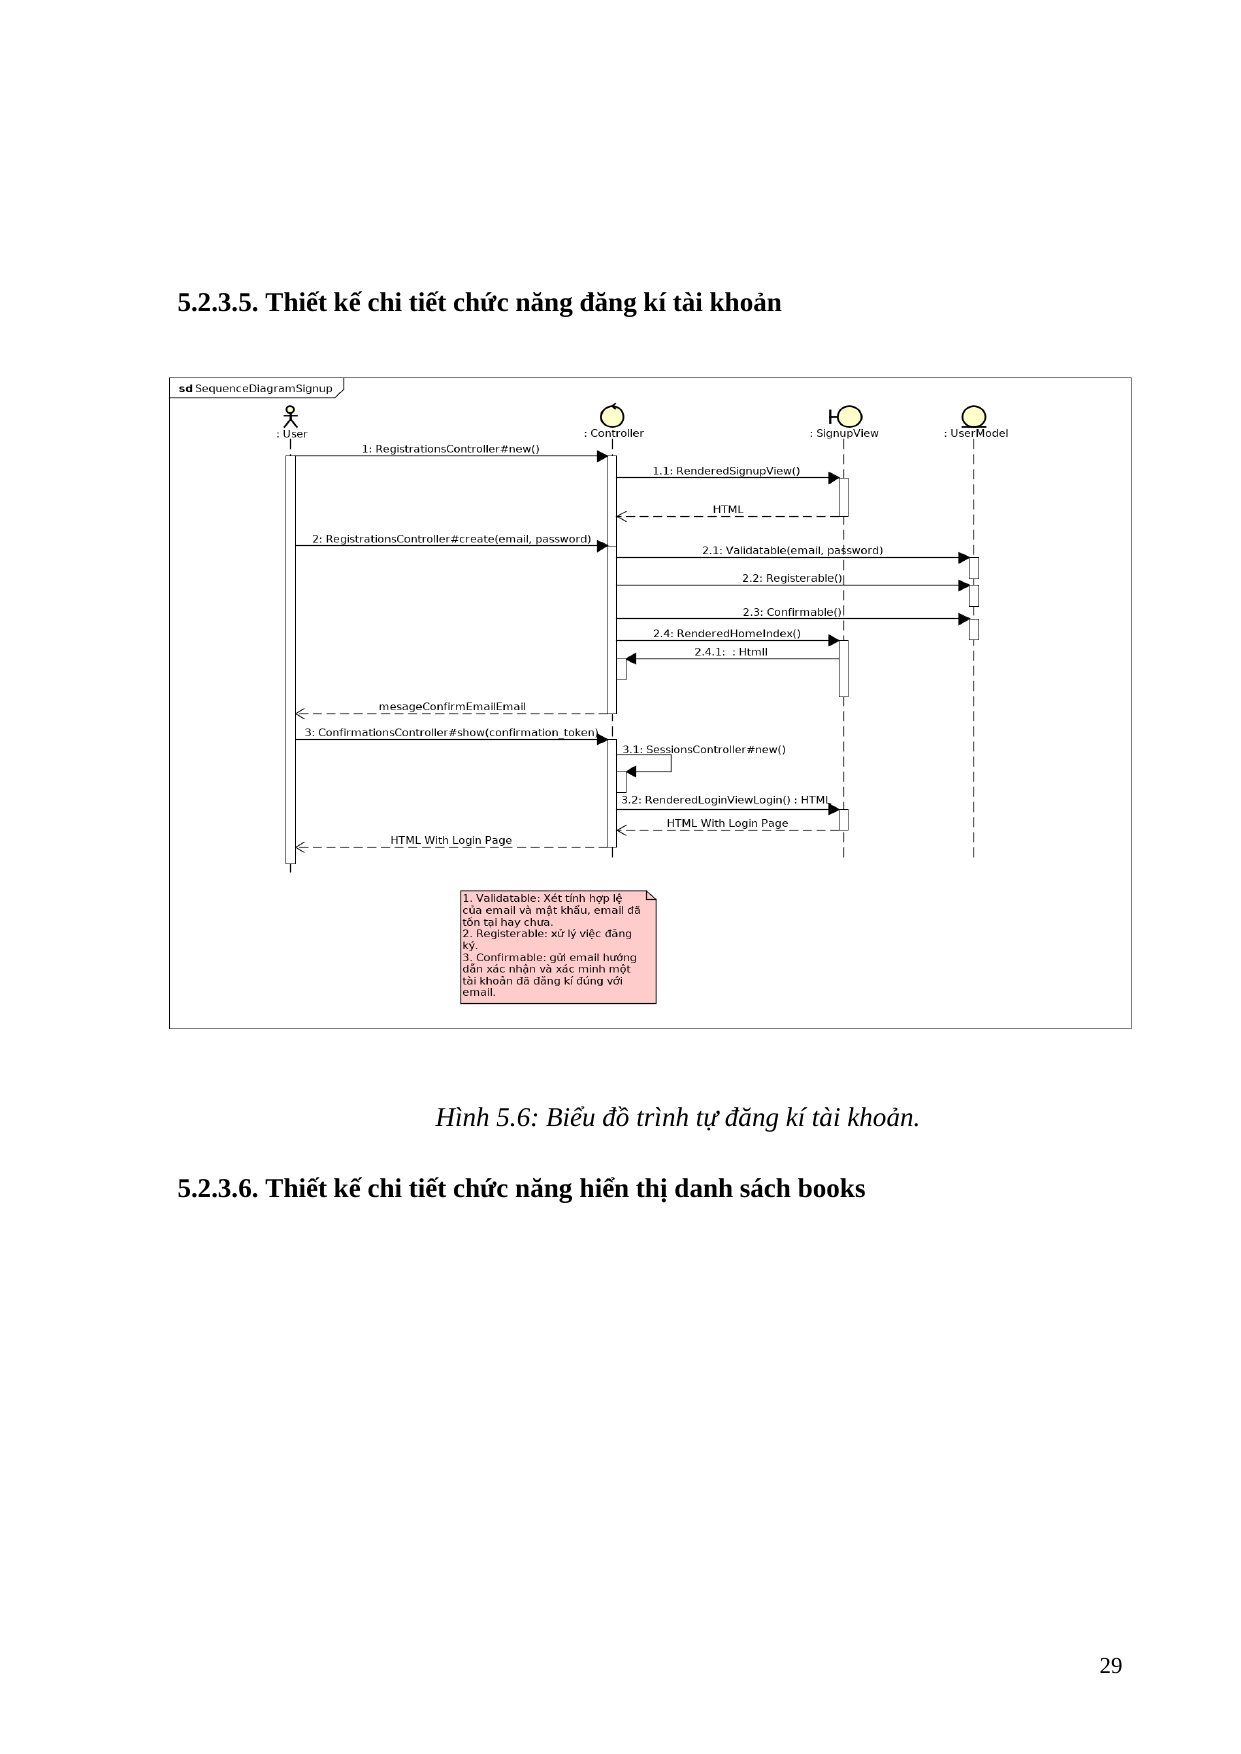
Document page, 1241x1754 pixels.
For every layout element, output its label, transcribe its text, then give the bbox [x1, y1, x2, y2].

text Hình 5.6: Biểu đồ trình tự đăng kí tài khoản. [177, 1101, 435, 1132]
subtitle 5.2.3.5. Thiết kế chi tiết chức năng đăng kí tài khoản [177, 286, 1122, 317]
picture [160, 369, 1139, 1037]
text Hình 5.6: Biểu đồ trình tự đăng kí tài khoản. [920, 1101, 1122, 1132]
subtitle 5.2.3.6. Thiết kế chi tiết chức năng hiển thị danh sách books [177, 1173, 1122, 1204]
